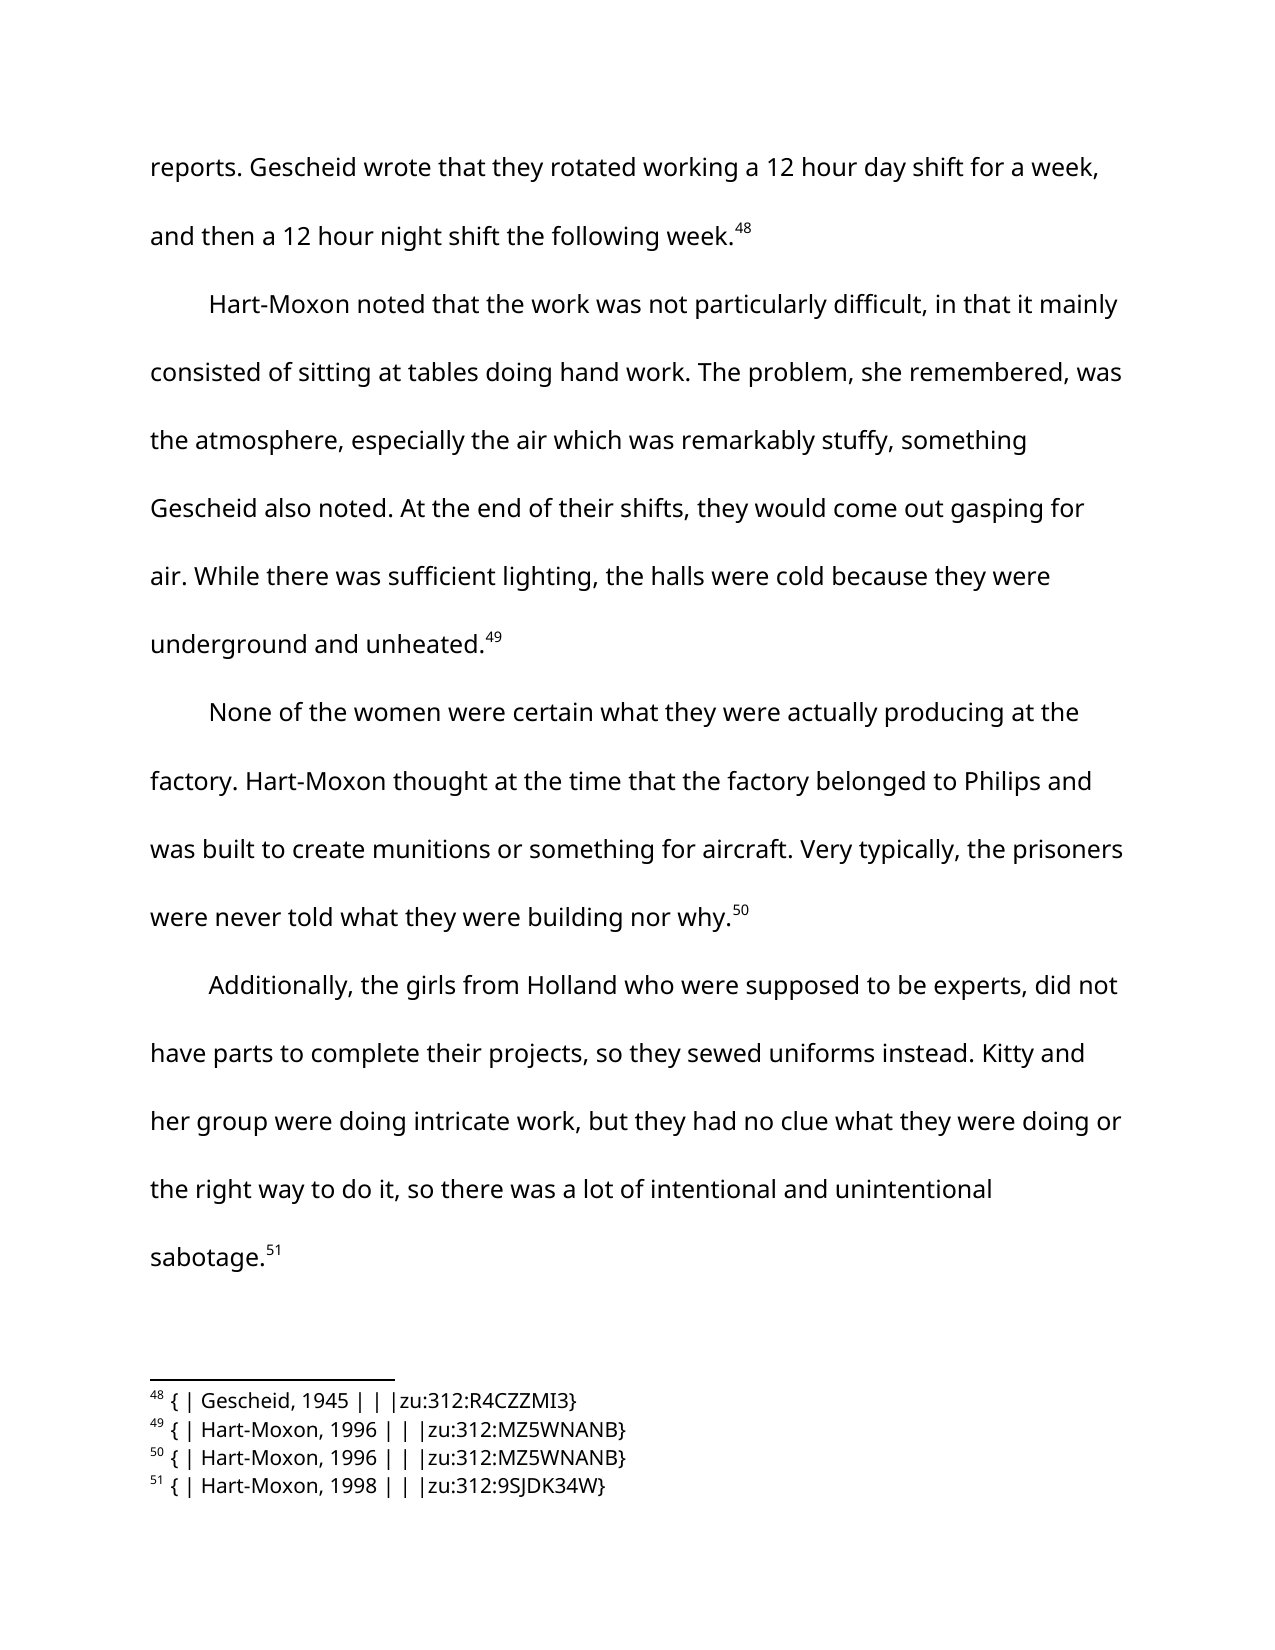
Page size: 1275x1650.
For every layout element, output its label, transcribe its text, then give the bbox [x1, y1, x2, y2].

text None of the women were certain what they were actually producing at the factory. Hart-Moxon thought at the time that the factory belonged to Philips and was built to create munitions or something for aircraft. Very typically, the prisoners were never told what they were building nor why. [150, 695, 1125, 933]
text { | Hart-Moxon, 1996 | | |zu:312:MZ5WNANB} [150, 1415, 1125, 1443]
text { | Gescheid, 1945 | | |zu:312:R4CZZMI3} [150, 1386, 1125, 1415]
text { | Hart-Moxon, 1996 | | |zu:312:MZ5WNANB} [150, 1443, 1125, 1472]
text Hart-Moxon noted that the work was not particularly difficult, in that it mainly consisted of sitting at tables doing hand work. The problem, she remembered, was the atmosphere, especially the air which was remarkably stuffy, something Gescheid also noted. At the end of their shifts, they would come out gasping for air. While there was sufficient lighting, the halls were cold because they were underground and unheated. [150, 286, 1125, 661]
text Additionally, the girls from Holland who were supposed to be experts, did not have parts to complete their projects, so they sewed uniforms instead. Kitty and her group were doing intricate work, but they had no clue what they were doing or the right way to do it, so there was a lot of intentional and unintentional sabotage. [150, 967, 1125, 1274]
text reports. Gescheid wrote that they rotated working a 12 hour day shift for a week, and then a 12 hour night shift the following week. [150, 150, 1125, 252]
text { | Hart-Moxon, 1998 | | |zu:312:9SJDK34W} [150, 1472, 1125, 1500]
